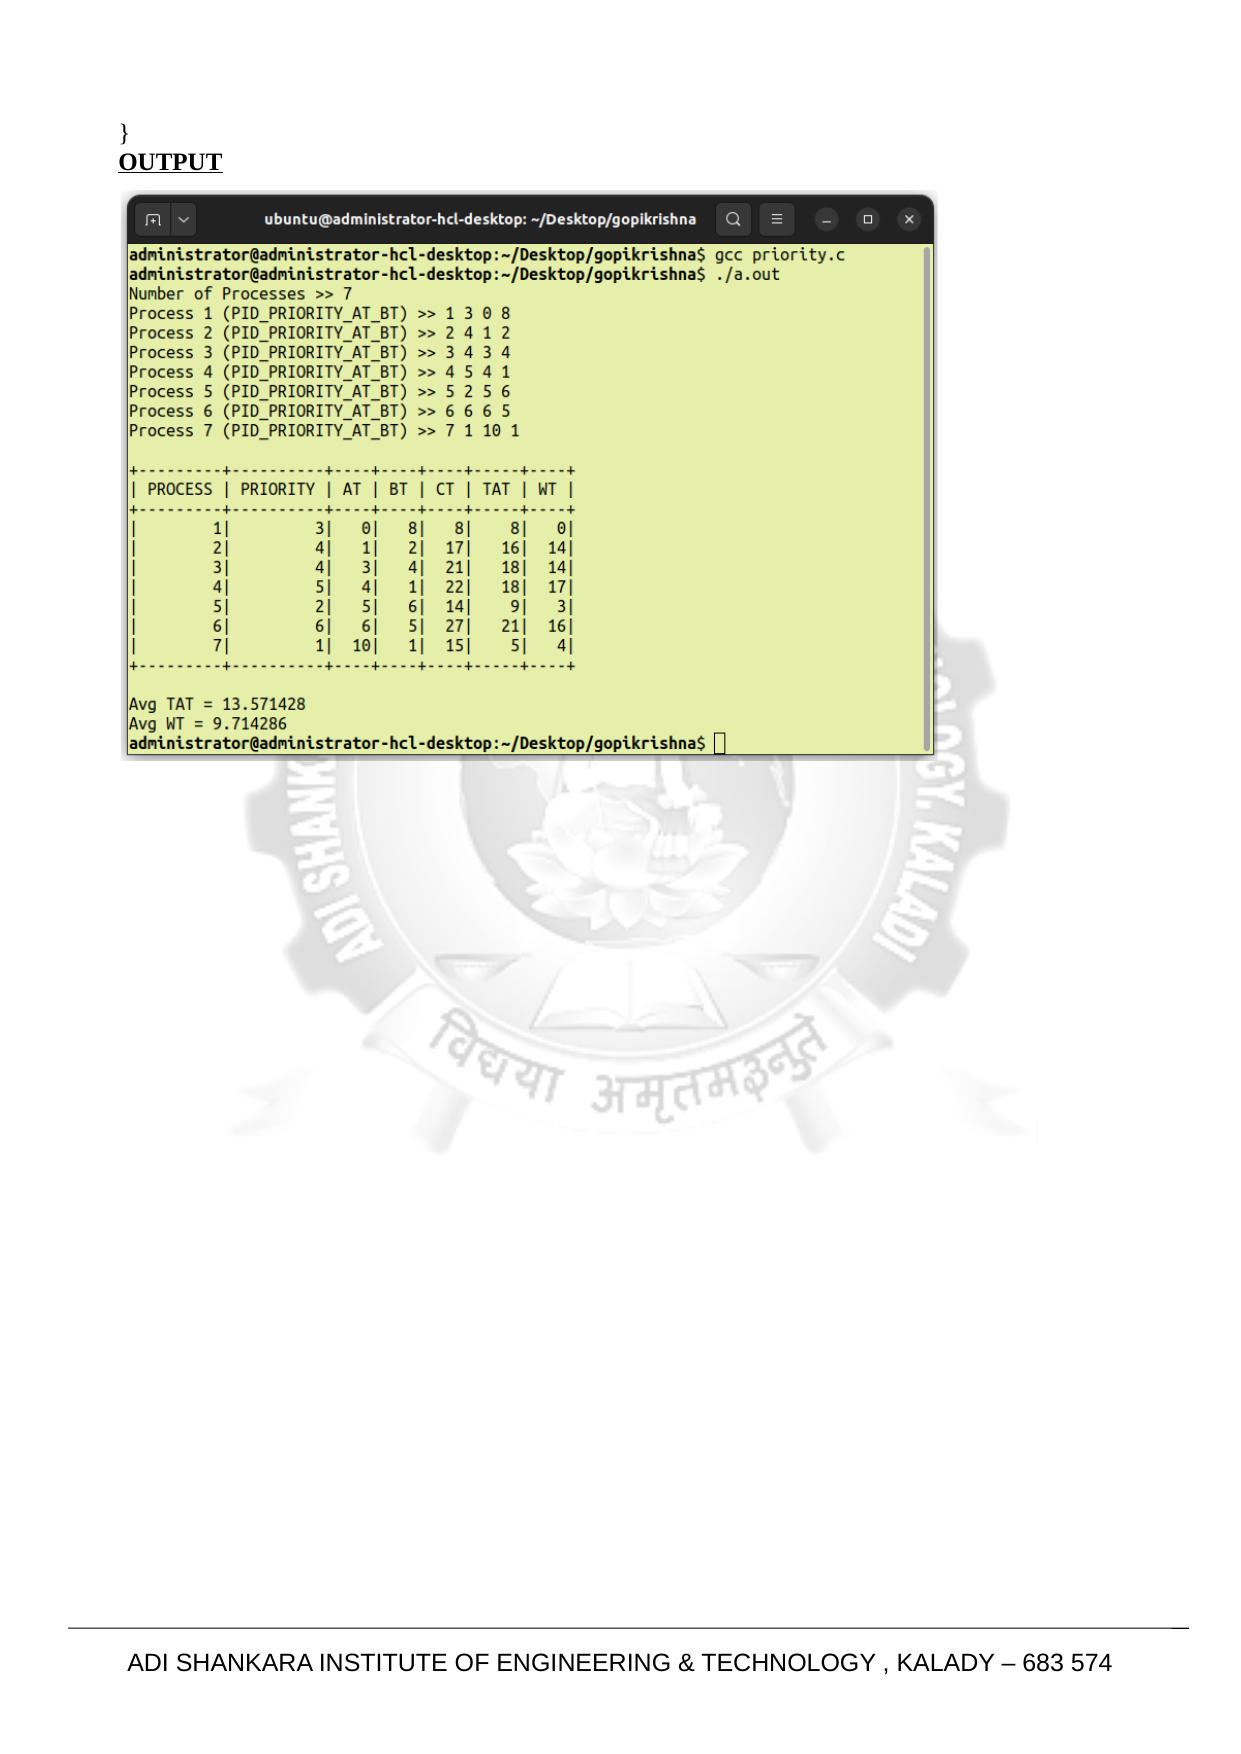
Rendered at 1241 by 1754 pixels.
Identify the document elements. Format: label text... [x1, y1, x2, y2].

text } OUTPUT [118, 118, 1122, 176]
picture [120, 190, 938, 761]
